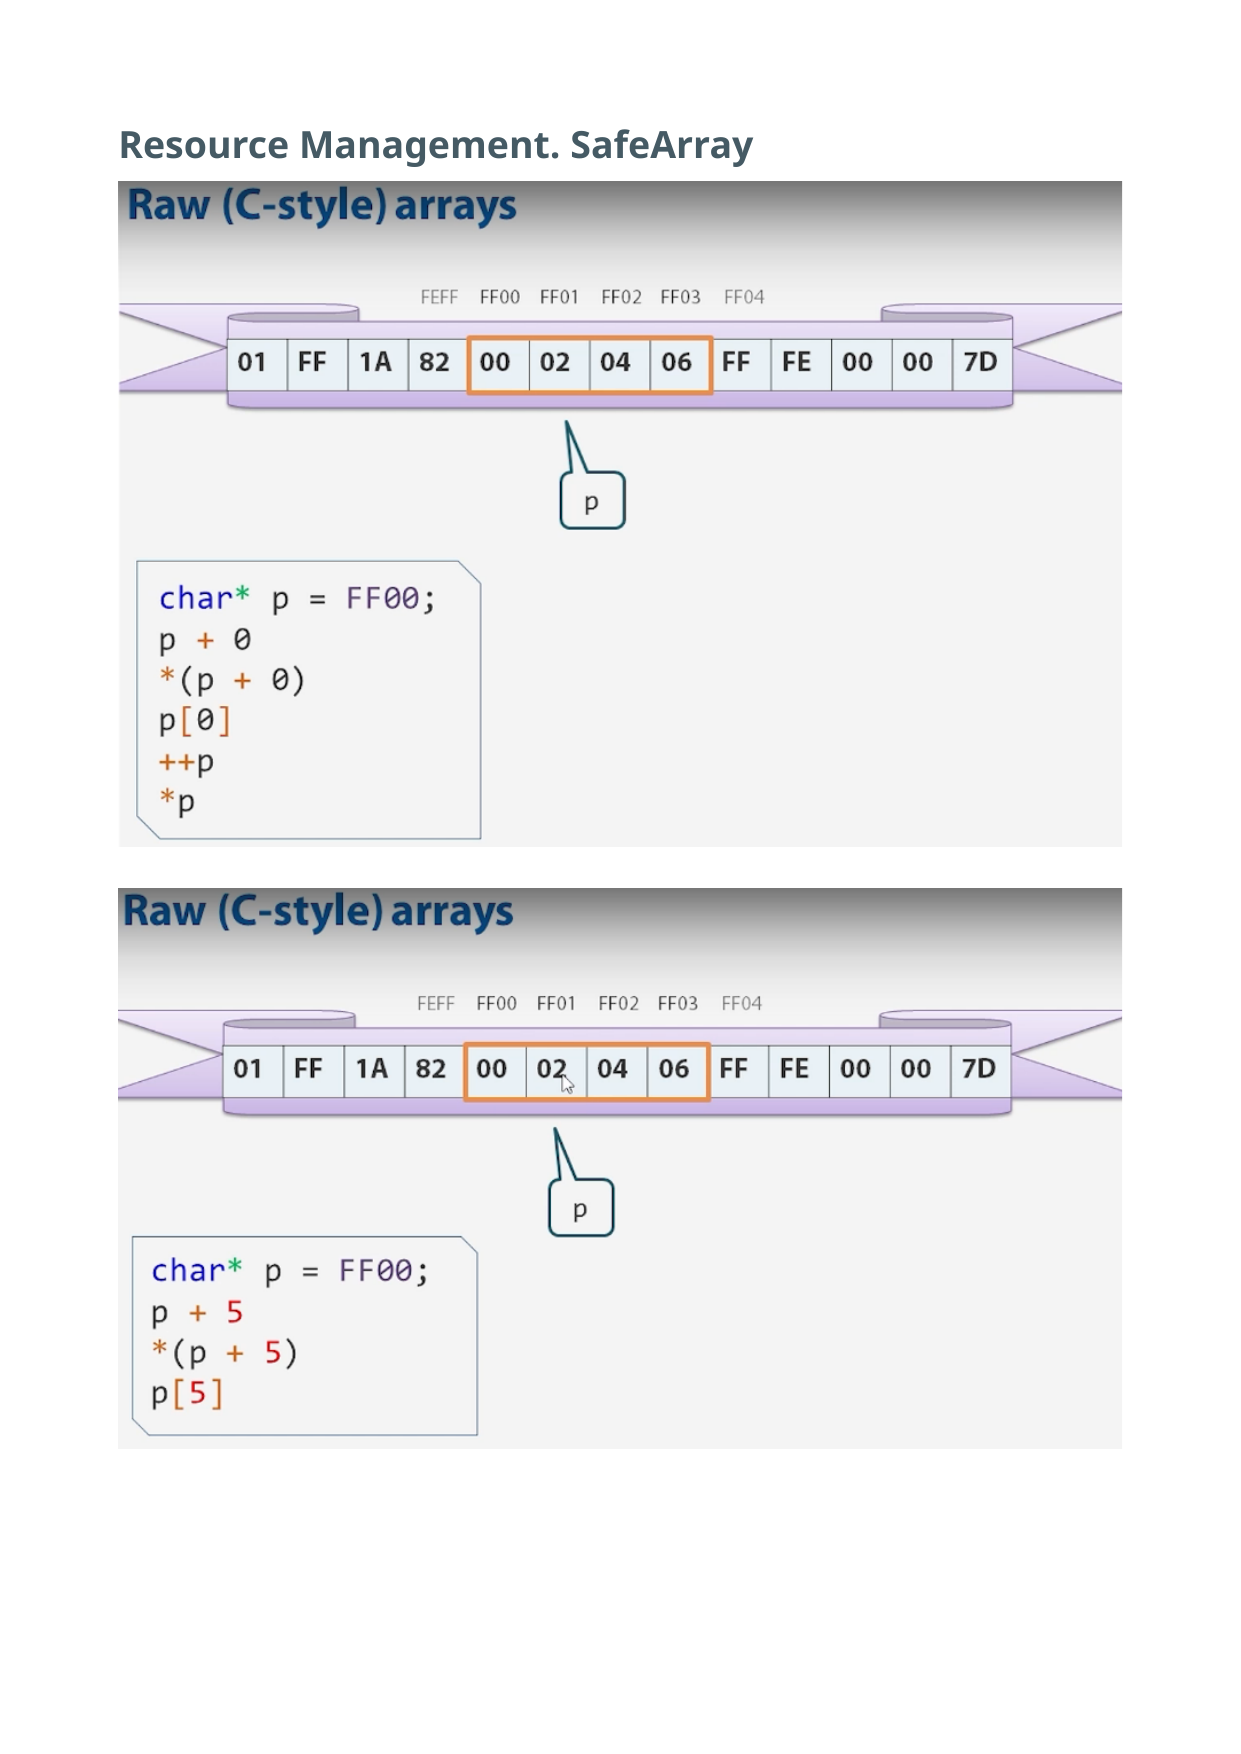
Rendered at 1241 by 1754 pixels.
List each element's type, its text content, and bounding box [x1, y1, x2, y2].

picture [118, 888, 1123, 1449]
subtitle Resource Management. SafeArray [118, 118, 1122, 169]
picture [118, 181, 1123, 847]
